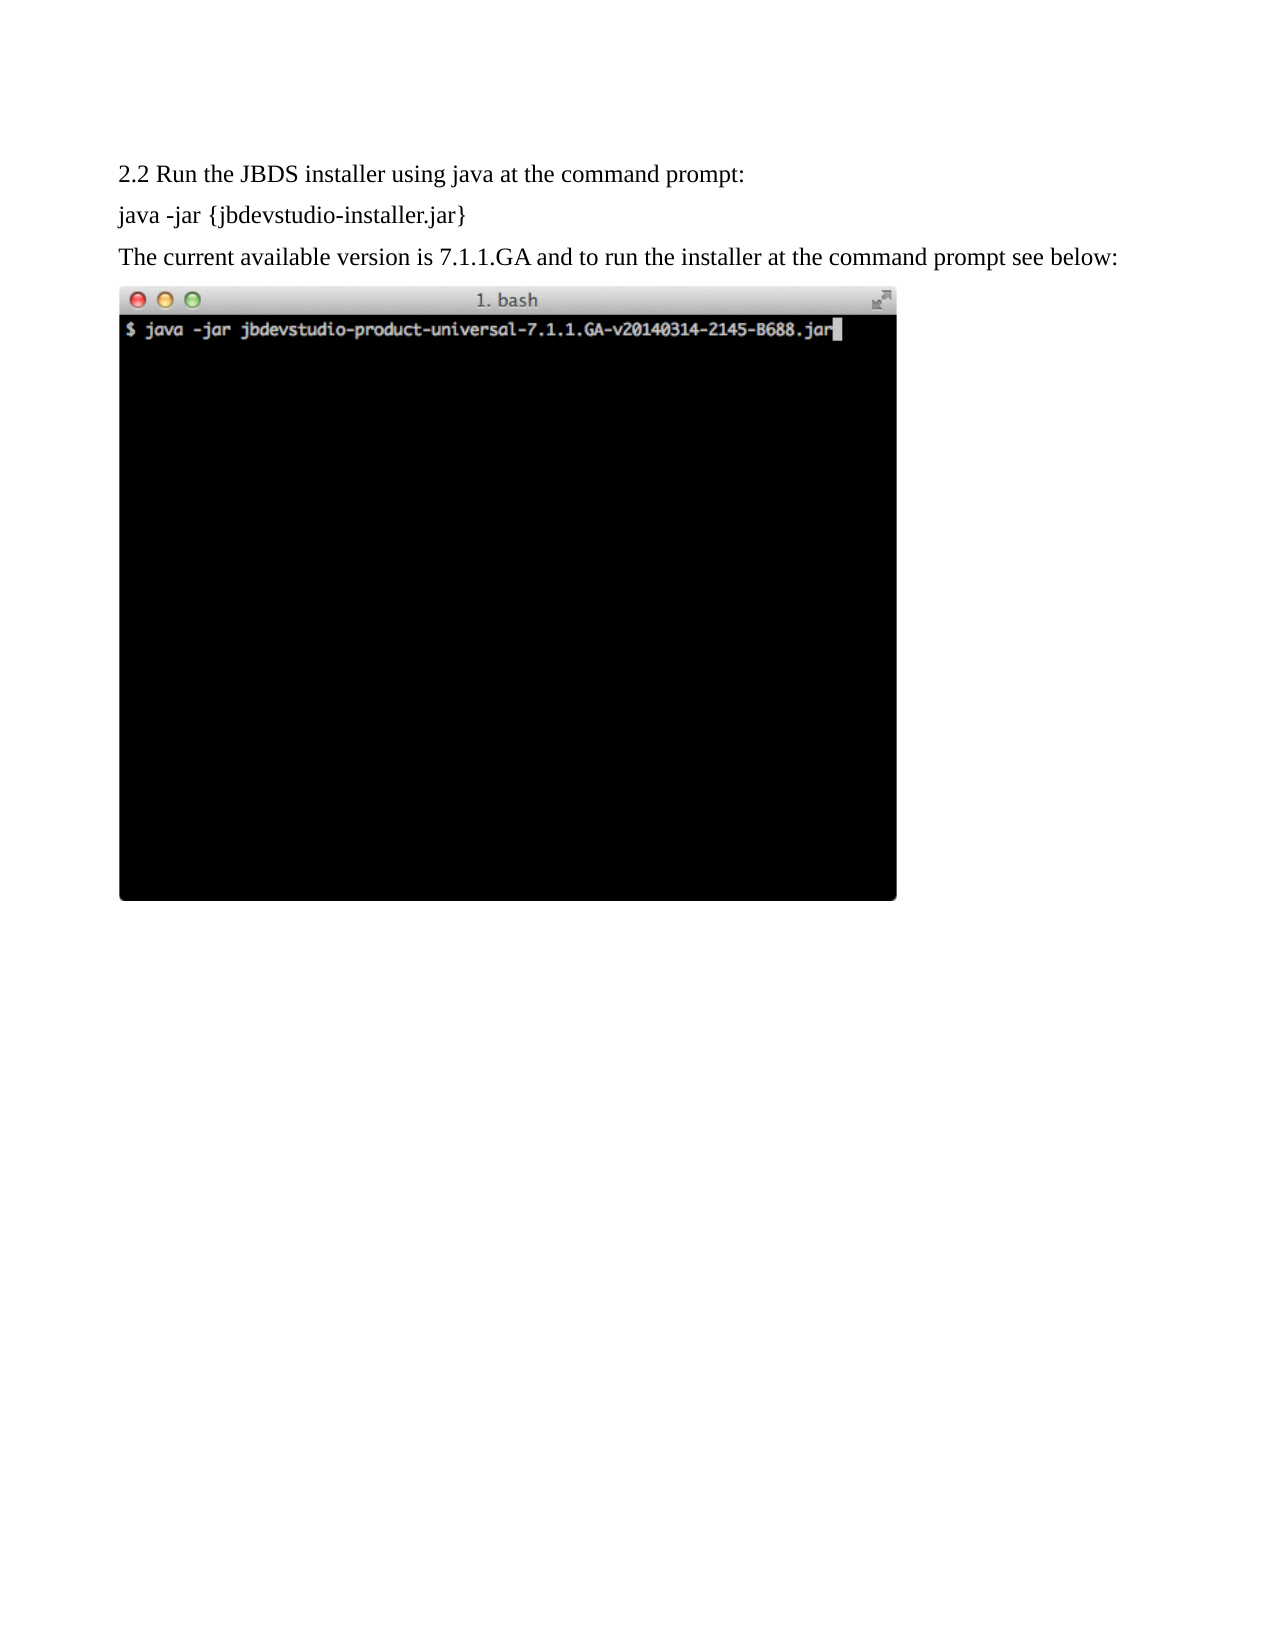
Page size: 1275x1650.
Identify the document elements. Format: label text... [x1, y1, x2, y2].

text 2.2 Run the JBDS installer using java at the command prompt: [118, 159, 1157, 188]
text java -jar {jbdevstudio-installer.jar} [118, 201, 1157, 229]
text The current available version is 7.1.1.GA and to run the installer at the command prompt see below: [118, 242, 1157, 271]
picture [119, 286, 897, 901]
